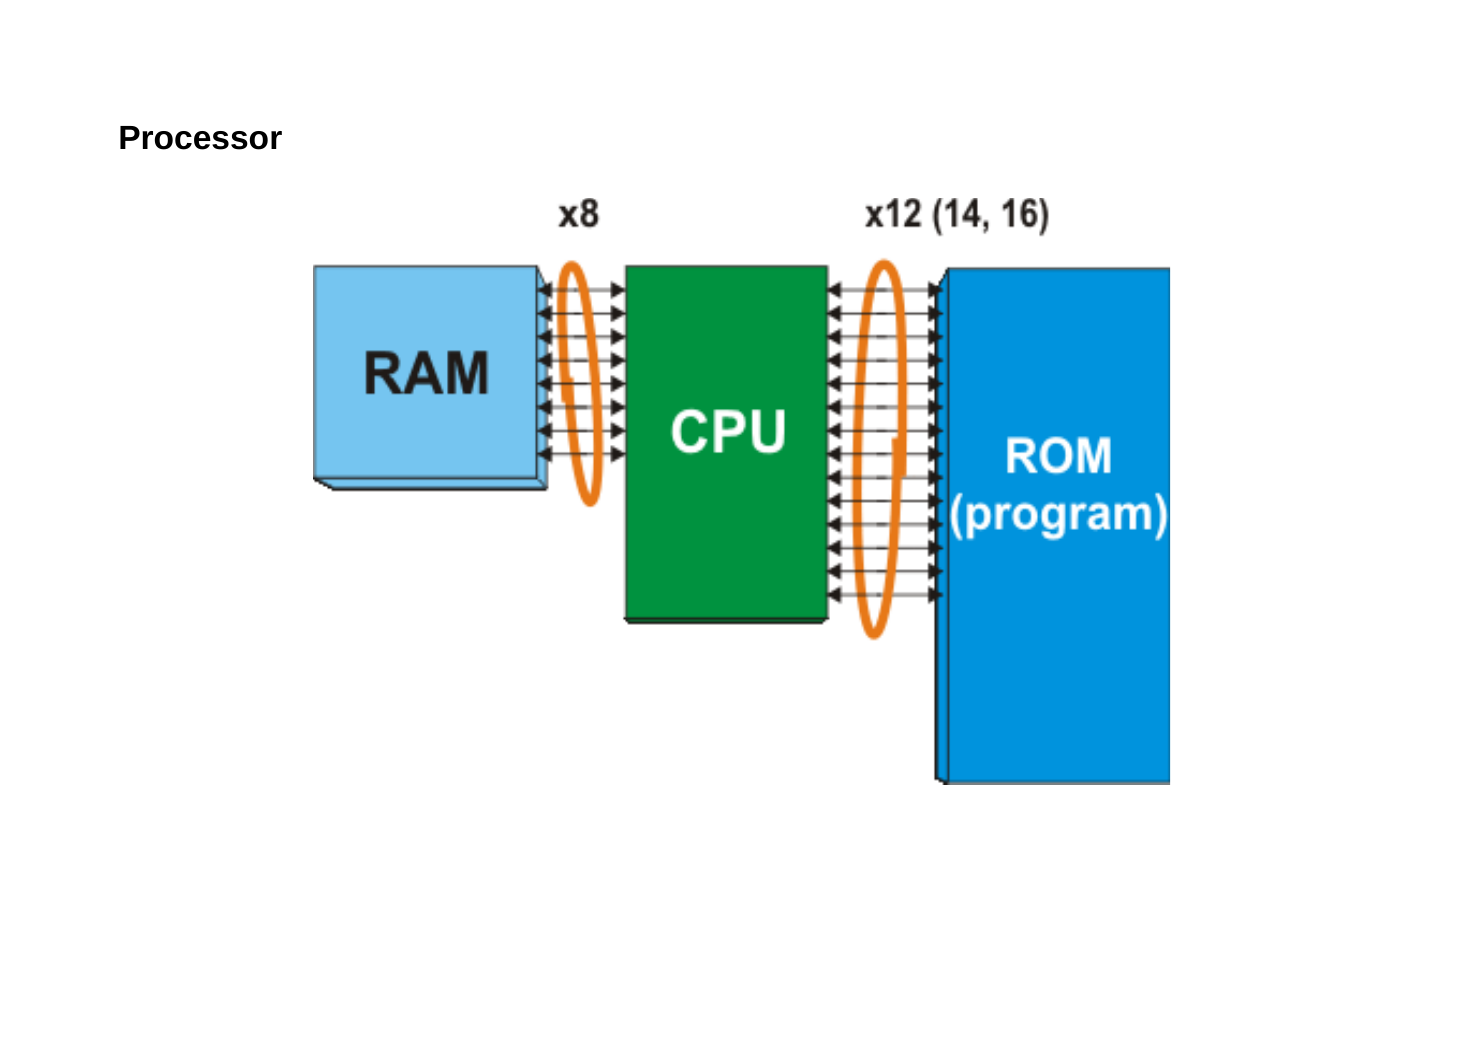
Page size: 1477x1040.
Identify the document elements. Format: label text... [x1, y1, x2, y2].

picture [1008, 437, 1037, 473]
subtitle Processor [118, 118, 1358, 157]
picture [1156, 493, 1168, 540]
picture [1087, 502, 1110, 531]
picture [1012, 502, 1037, 531]
picture [1070, 502, 1087, 529]
picture [313, 198, 1171, 785]
picture [1115, 502, 1151, 529]
picture [1040, 502, 1065, 540]
picture [995, 502, 1011, 529]
picture [1077, 437, 1110, 473]
picture [1040, 437, 1074, 474]
picture [967, 502, 992, 540]
